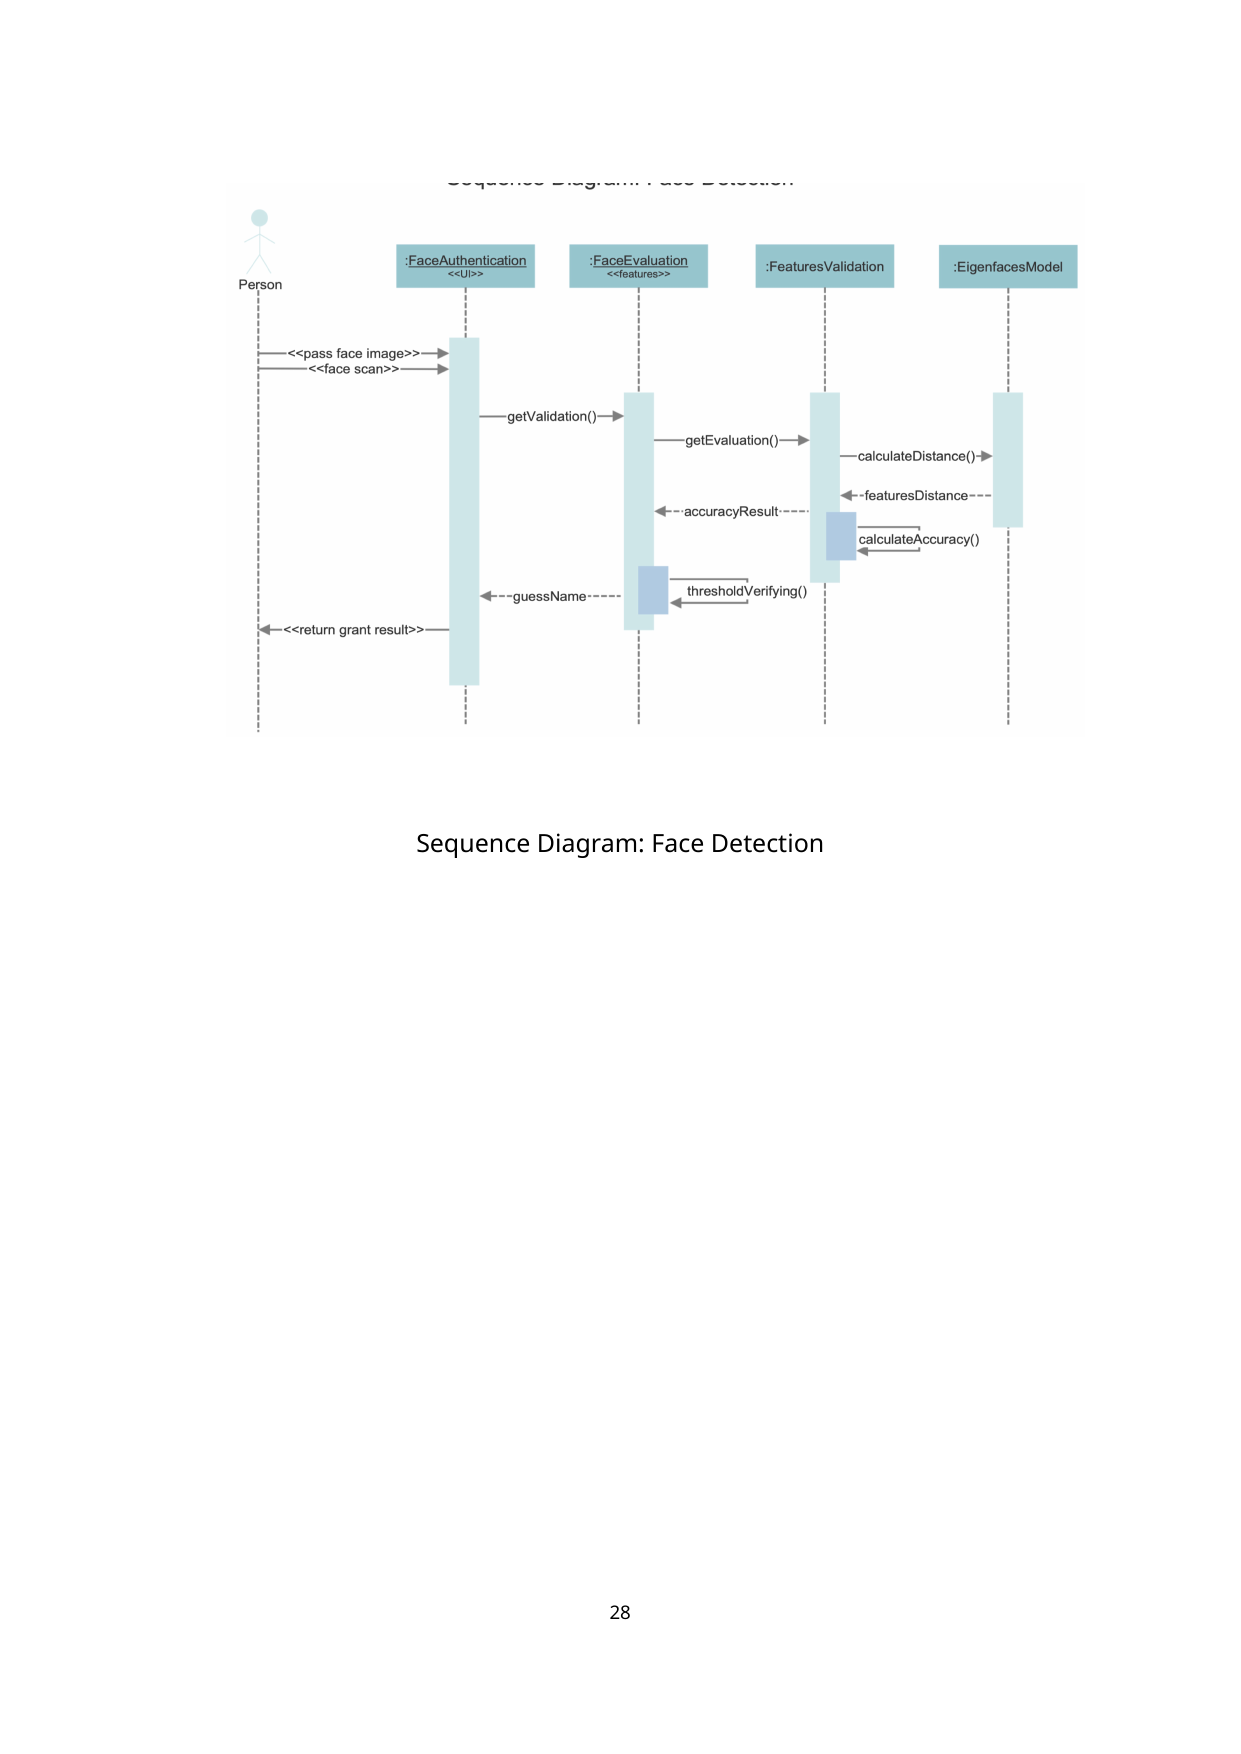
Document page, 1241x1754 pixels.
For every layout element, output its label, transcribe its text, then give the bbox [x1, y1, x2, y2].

picture [226, 183, 1085, 737]
text Sequence Diagram: Face Detection [187, 810, 1053, 875]
